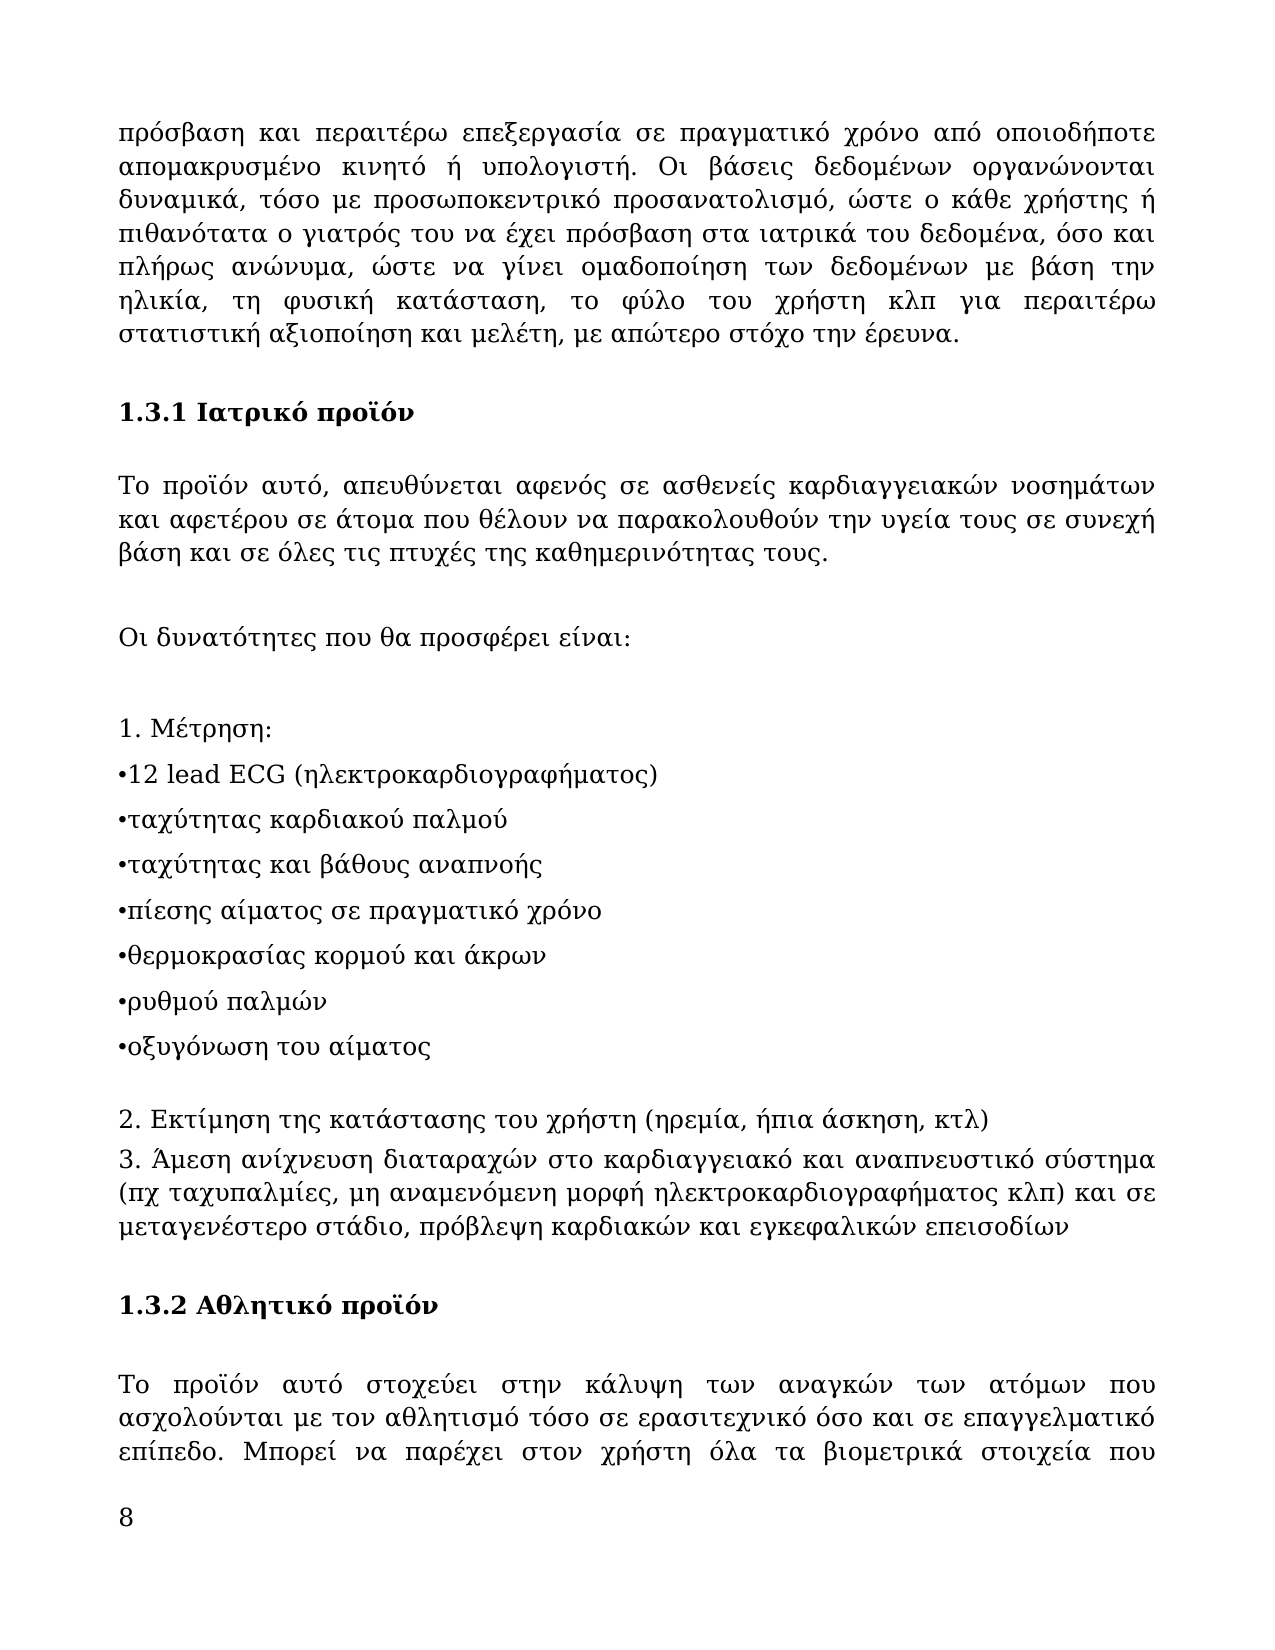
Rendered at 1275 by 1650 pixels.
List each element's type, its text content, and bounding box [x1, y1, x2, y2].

list οξυγόνωση του αίματος [118, 1032, 1157, 1061]
text 3. Άμεση ανίχνευση διαταραχών στο καρδιαγγειακό και αναπνευστικό σύστημα (πχ ταχυπαλμίες, μη αναμενόμενη μορφή ηλεκτροκαρδιογραφήματος κλπ) και σε μεταγενέστερο στάδιο, πρόβλεψη καρδιακών και εγκεφαλικών επεισοδίων [118, 1145, 1157, 1241]
text Οι δυνατότητες που θα προσφέρει είναι: [118, 623, 1157, 653]
list ταχύτητας και βάθους αναπνοής [118, 851, 1157, 880]
text 1.3.2 Αθλητικό προϊόν [118, 1291, 1157, 1320]
list πίεσης αίματος σε πραγματικό χρόνο [118, 896, 1157, 925]
text 1. Μέτρηση: [118, 714, 1157, 743]
text 1.3.1 Ιατρικό προϊόν [118, 398, 1157, 428]
text πρόσβαση και περαιτέρω επεξεργασία σε πραγματικό χρόνο από οποιοδήποτε απομακρυσμένο κινητό ή υπολογιστή. Οι βάσεις δεδομένων οργανώνονται δυναμικά, τόσο με προσωποκεντρικό προσανατολισμό, ώστε ο κάθε χρήστης ή πιθανότατα ο γιατρός του να έχει πρόσβαση στα ιατρικά του δεδομένα, όσο και πλήρως ανώνυμα, ώστε να γίνει ομαδοποίηση των δεδομένων με βάση την ηλικία, τη φυσική κατάσταση, το φύλο του χρήστη κλπ για περαιτέρω στατιστική αξιοποίηση και μελέτη, με απώτερο στόχο την έρευνα. [118, 118, 1157, 348]
text Το προϊόν αυτό στοχεύει στην κάλυψη των αναγκών των ατόμων που ασχολούνται με τον αθλητισμό τόσο σε ερασιτεχνικό όσο και σε επαγγελματικό επίπεδο. Μπορεί να παρέχει στον χρήστη όλα τα βιομετρικά στοιχεία που [118, 1370, 1157, 1466]
list θερμοκρασίας κορμού και άκρων [118, 941, 1157, 971]
text Το προϊόν αυτό, απευθύνεται αφενός σε ασθενείς καρδιαγγειακών νοσημάτων και αφετέρου σε άτομα που θέλουν να παρακολουθούν την υγεία τους σε συνεχή βάση και σε όλες τις πτυχές της καθημερινότητας τους. [118, 472, 1157, 568]
list 12 lead ECG (ηλεκτροκαρδιογραφήματος) [118, 760, 1157, 789]
list ταχύτητας καρδιακού παλμού [118, 805, 1157, 834]
list ρυθμού παλμών [118, 987, 1157, 1016]
text 2. Εκτίμηση της κατάστασης του χρήστη (ηρεμία, ήπια άσκηση, κτλ) [118, 1105, 1157, 1134]
